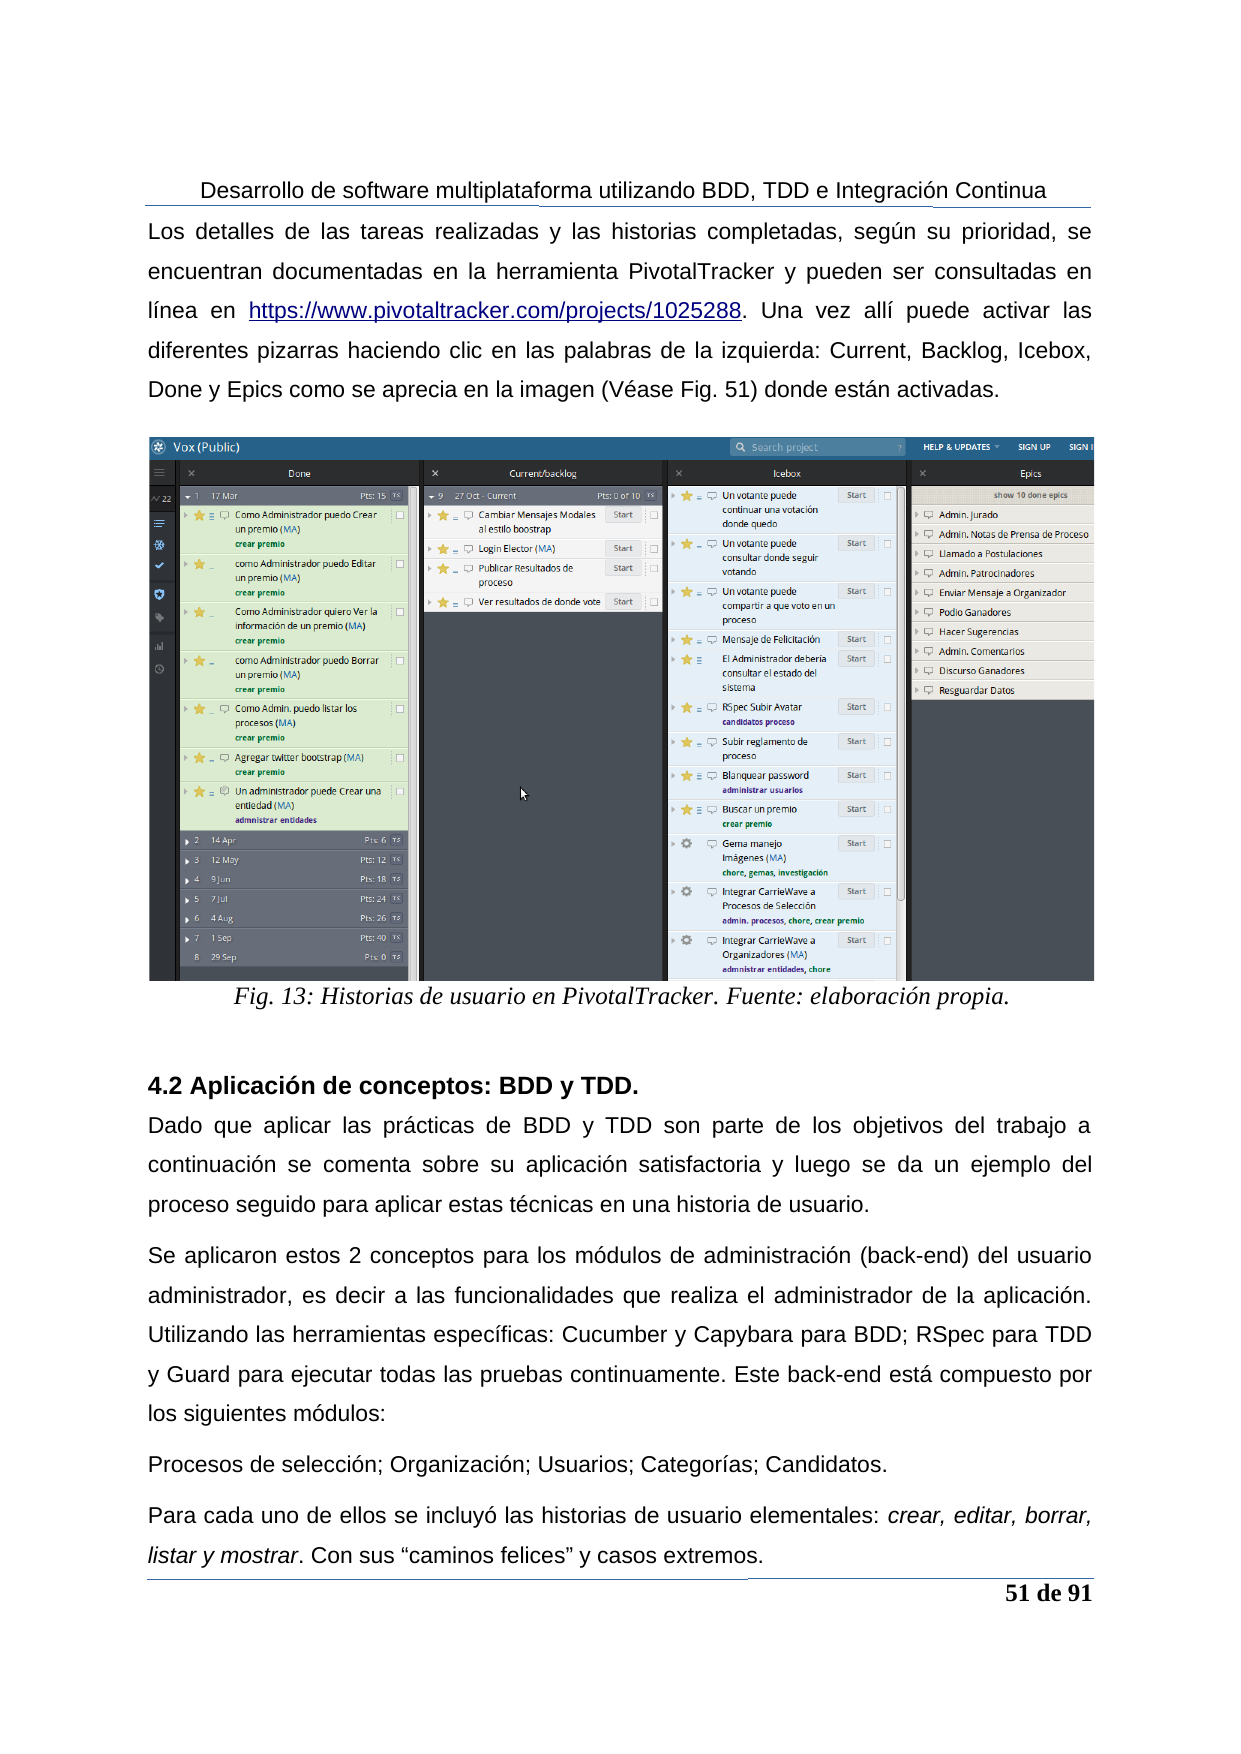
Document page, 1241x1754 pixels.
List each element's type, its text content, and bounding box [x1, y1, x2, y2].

text Procesos de selección; Organización; Usuarios; Categorías; Candidatos. [148, 1451, 1093, 1478]
subtitle 4.2 Aplicación de conceptos: BDD y TDD. [148, 1071, 1093, 1099]
text Se aplicaron estos 2 conceptos para los módulos de administración (back-end) del usuario administrador, es decir a las funcionalidades que realiza el administrador de la aplicación. Utilizando las herramientas específicas: Cucumber y Capybara para BDD; RSpec para TDD y Guard para ejecutar todas las pruebas continuamente. Este back-end está compuesto por los siguientes módulos: [148, 1242, 1093, 1426]
text Para cada uno de ellos se incluyó las historias de usuario elementales: crear, editar, borrar, listar y mostrar. Con sus “caminos felices” y casos extremos. [148, 1502, 1093, 1568]
text Los detalles de las tareas realizadas y las historias completadas, según su prioridad, se encuentran documentadas en la herramienta PivotalTracker y pueden ser consultadas en línea en https://www.pivotaltracker.com/projects/1025288. Una vez allí puede activar las diferentes pizarras haciendo clic en las palabras de la izquierda: Current, Backlog, Icebox, Done y Epics como se aprecia en la imagen (Véase Fig. 51) donde están activadas. [148, 218, 1093, 403]
text Dado que aplicar las prácticas de BDD y TDD son parte de los objetivos del trabajo a continuación se comenta sobre su aplicación satisfactoria y luego se da un ejemplo del proceso seguido para aplicar estas técnicas en una historia de usuario. [148, 1112, 1093, 1217]
picture [149, 437, 1095, 981]
list Fig. 13: Historias de usuario en PivotalTracker. Fuente: elaboración propia. [148, 437, 1096, 1010]
